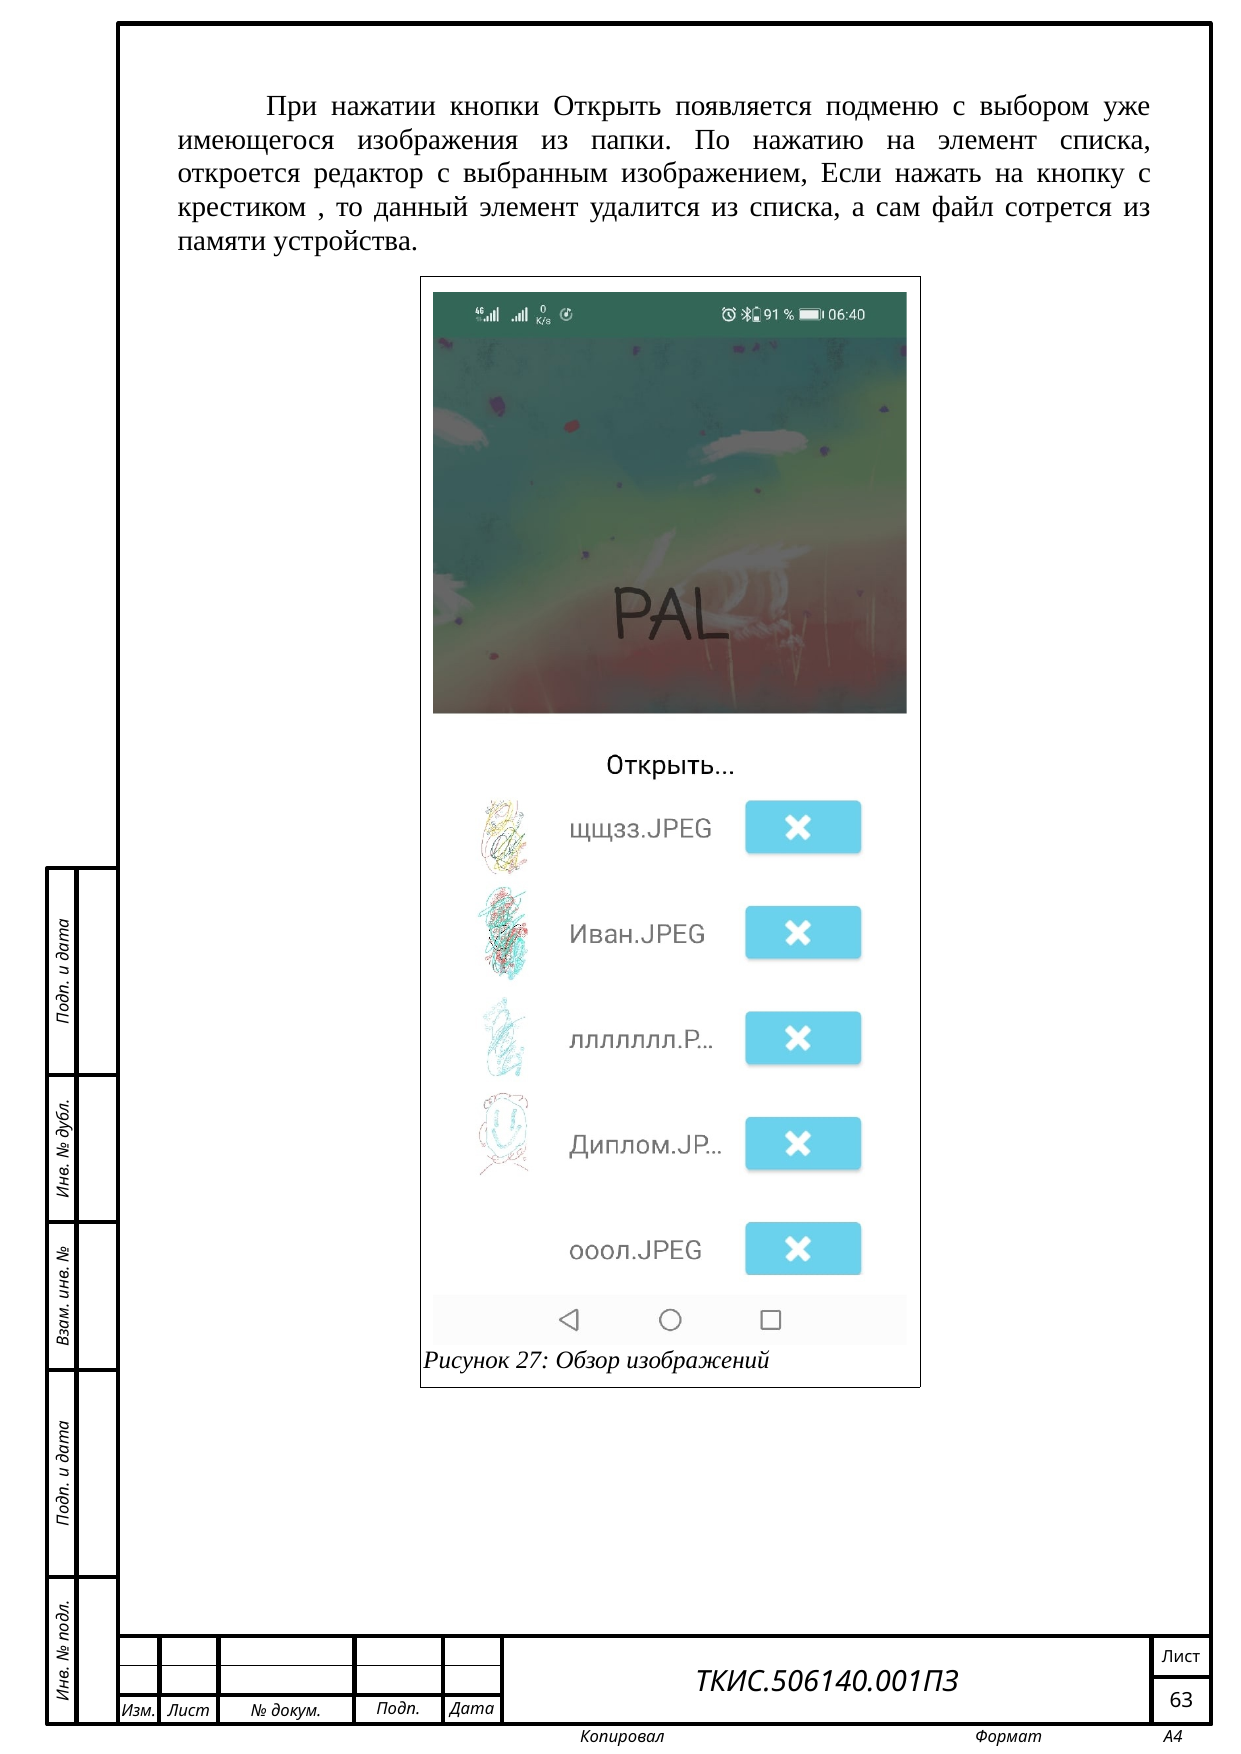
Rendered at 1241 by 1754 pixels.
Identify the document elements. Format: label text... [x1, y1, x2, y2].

text При нажатии кнопки Открыть появляется подменю с выбором уже имеющегося изображения из папки. По нажатию на элемент списка, откроется редактор с выбранным изображением, Если нажать на кнопку с крестиком , то данный элемент удалится из списка, а сам файл сотрется из памяти устройства. [177, 88, 1152, 256]
picture [433, 292, 907, 1345]
text Рисунок 27: Обзор изображений [423, 292, 917, 1374]
